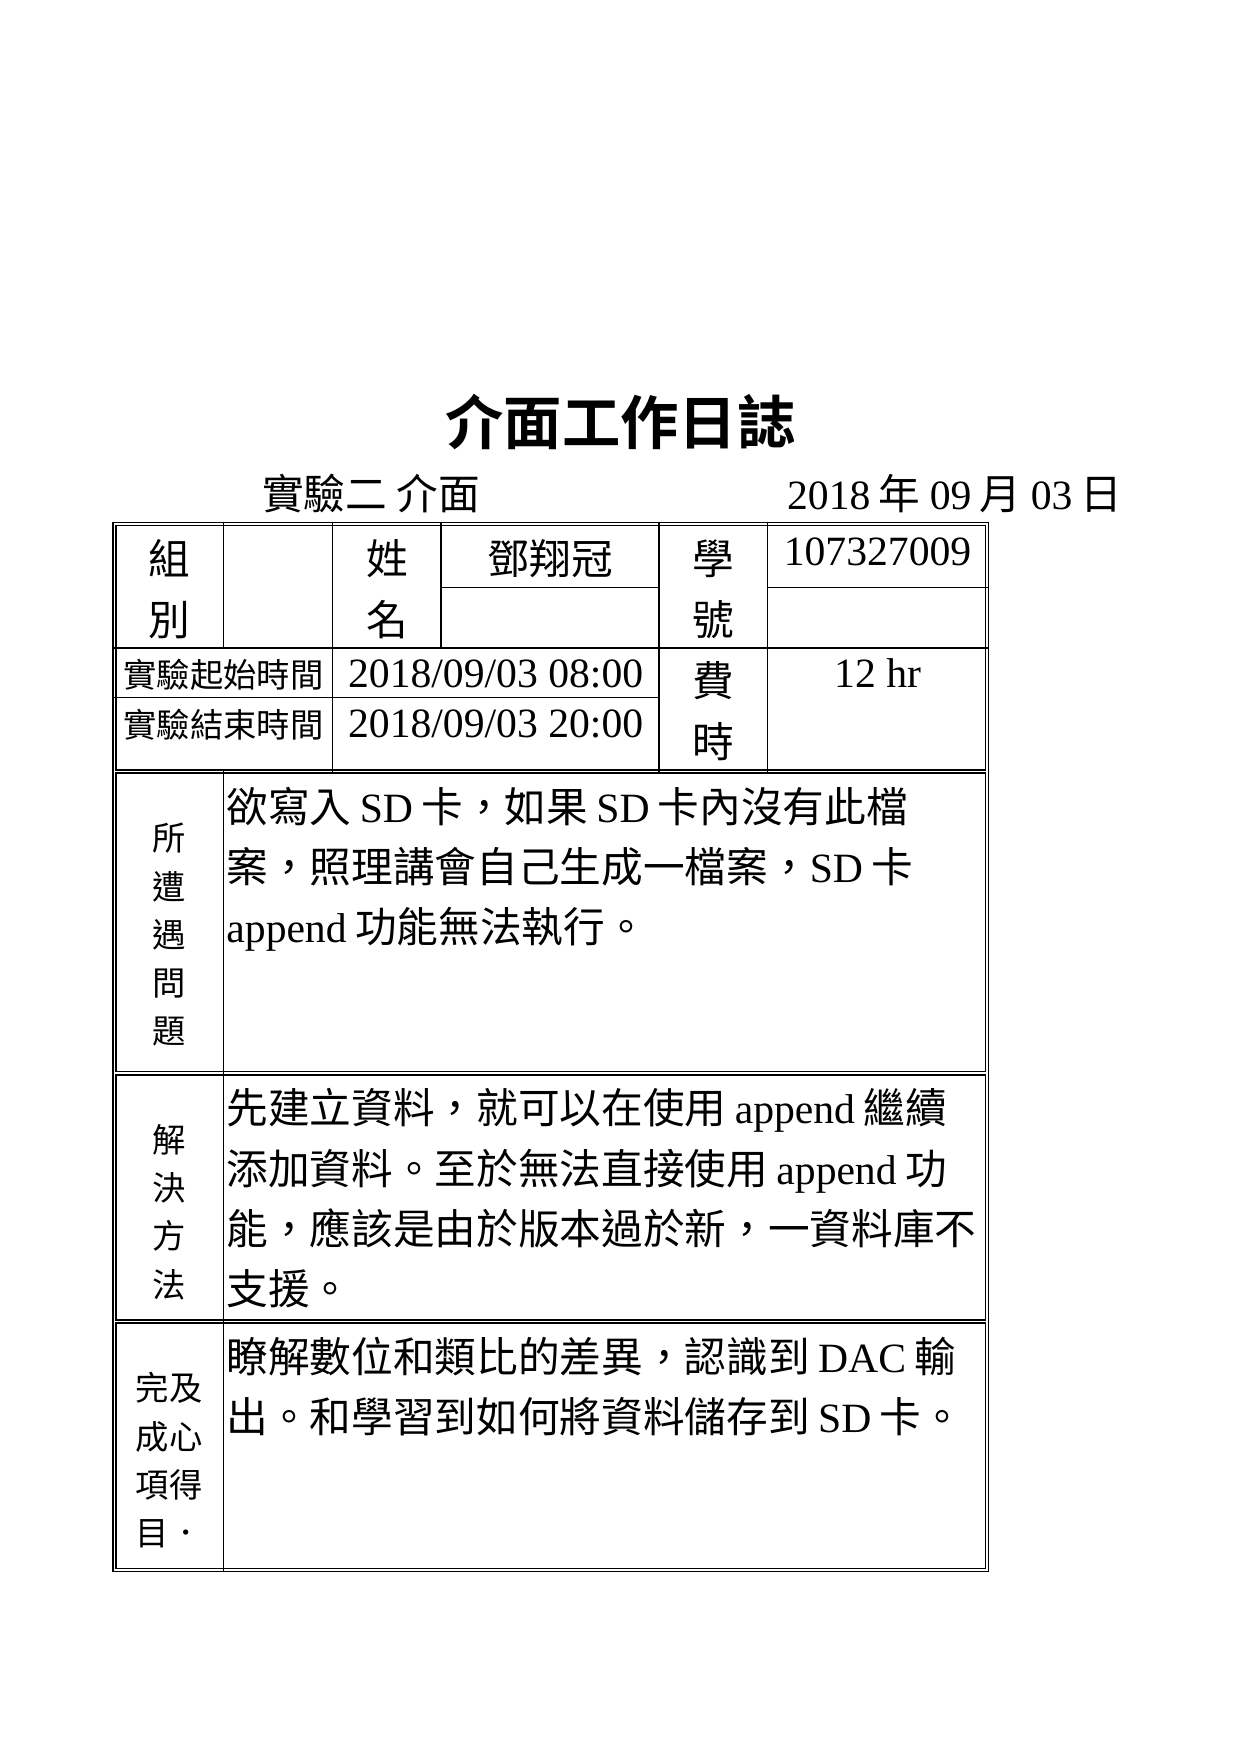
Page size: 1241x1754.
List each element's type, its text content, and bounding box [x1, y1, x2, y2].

table_cell [768, 588, 985, 647]
table_cell 12 hr [768, 649, 985, 769]
table_cell 先建立資料，就可以在使用append繼續添加資料。至於無法直接使用append功能，應該是由於版本過於新，一資料庫不支援。 [224, 1076, 985, 1319]
table_cell 解 決 方 法 [117, 1076, 223, 1319]
table_header [224, 526, 332, 647]
table_cell 瞭解數位和類比的差異，認識到DAC輸出。和學習到如何將資料儲存到SD卡。 [224, 1324, 985, 1568]
table_cell [442, 588, 658, 647]
table_header 組 別 [117, 526, 223, 647]
table_cell 完及 成心 項得 目． [117, 1324, 223, 1568]
text 介面工作日誌 [118, 377, 1122, 461]
table_cell 2018/09/03 20:00 [333, 698, 658, 769]
text 實驗二 介面 2018年 09月 03日 [118, 461, 1122, 522]
table_cell 實驗結束時間 [117, 698, 332, 769]
table_cell 所 遭 遇 問 題 [117, 774, 223, 1071]
table_header 鄧翔冠 [442, 526, 658, 587]
table_header 107327009 [768, 526, 985, 587]
table_cell 實驗起始時間 [117, 649, 332, 697]
table_cell 2018/09/03 08:00 [333, 649, 658, 697]
table_header 學 號 [660, 526, 767, 647]
table_cell 費 時 [660, 649, 767, 769]
table_header 姓 名 [333, 526, 440, 647]
table_cell 欲寫入SD卡，如果SD卡內沒有此檔案，照理講會自己生成一檔案，SD卡append功能無法執行。 [224, 774, 985, 1071]
